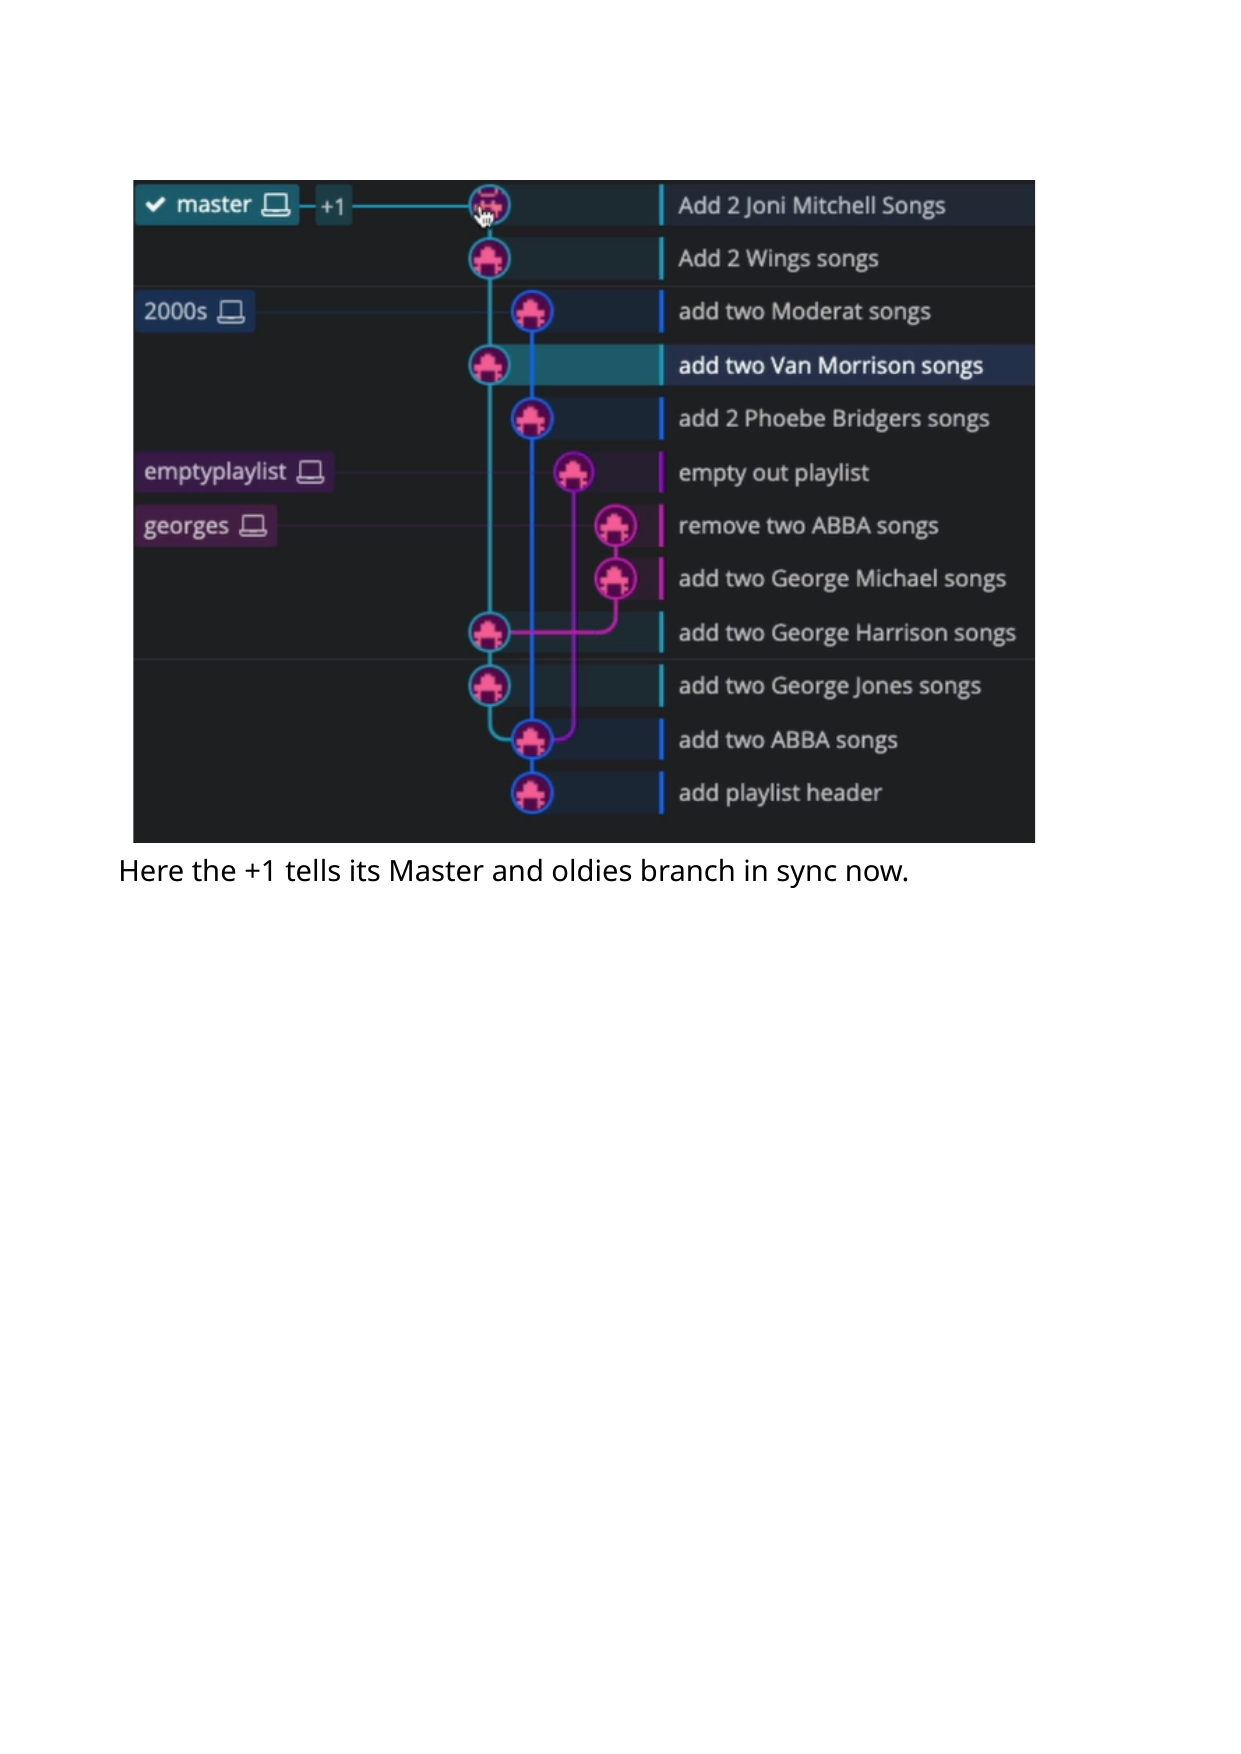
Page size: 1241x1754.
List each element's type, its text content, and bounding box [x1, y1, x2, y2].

picture [133, 180, 1035, 843]
text Here the +1 tells its Master and oldies branch in sync now. [118, 180, 1122, 890]
